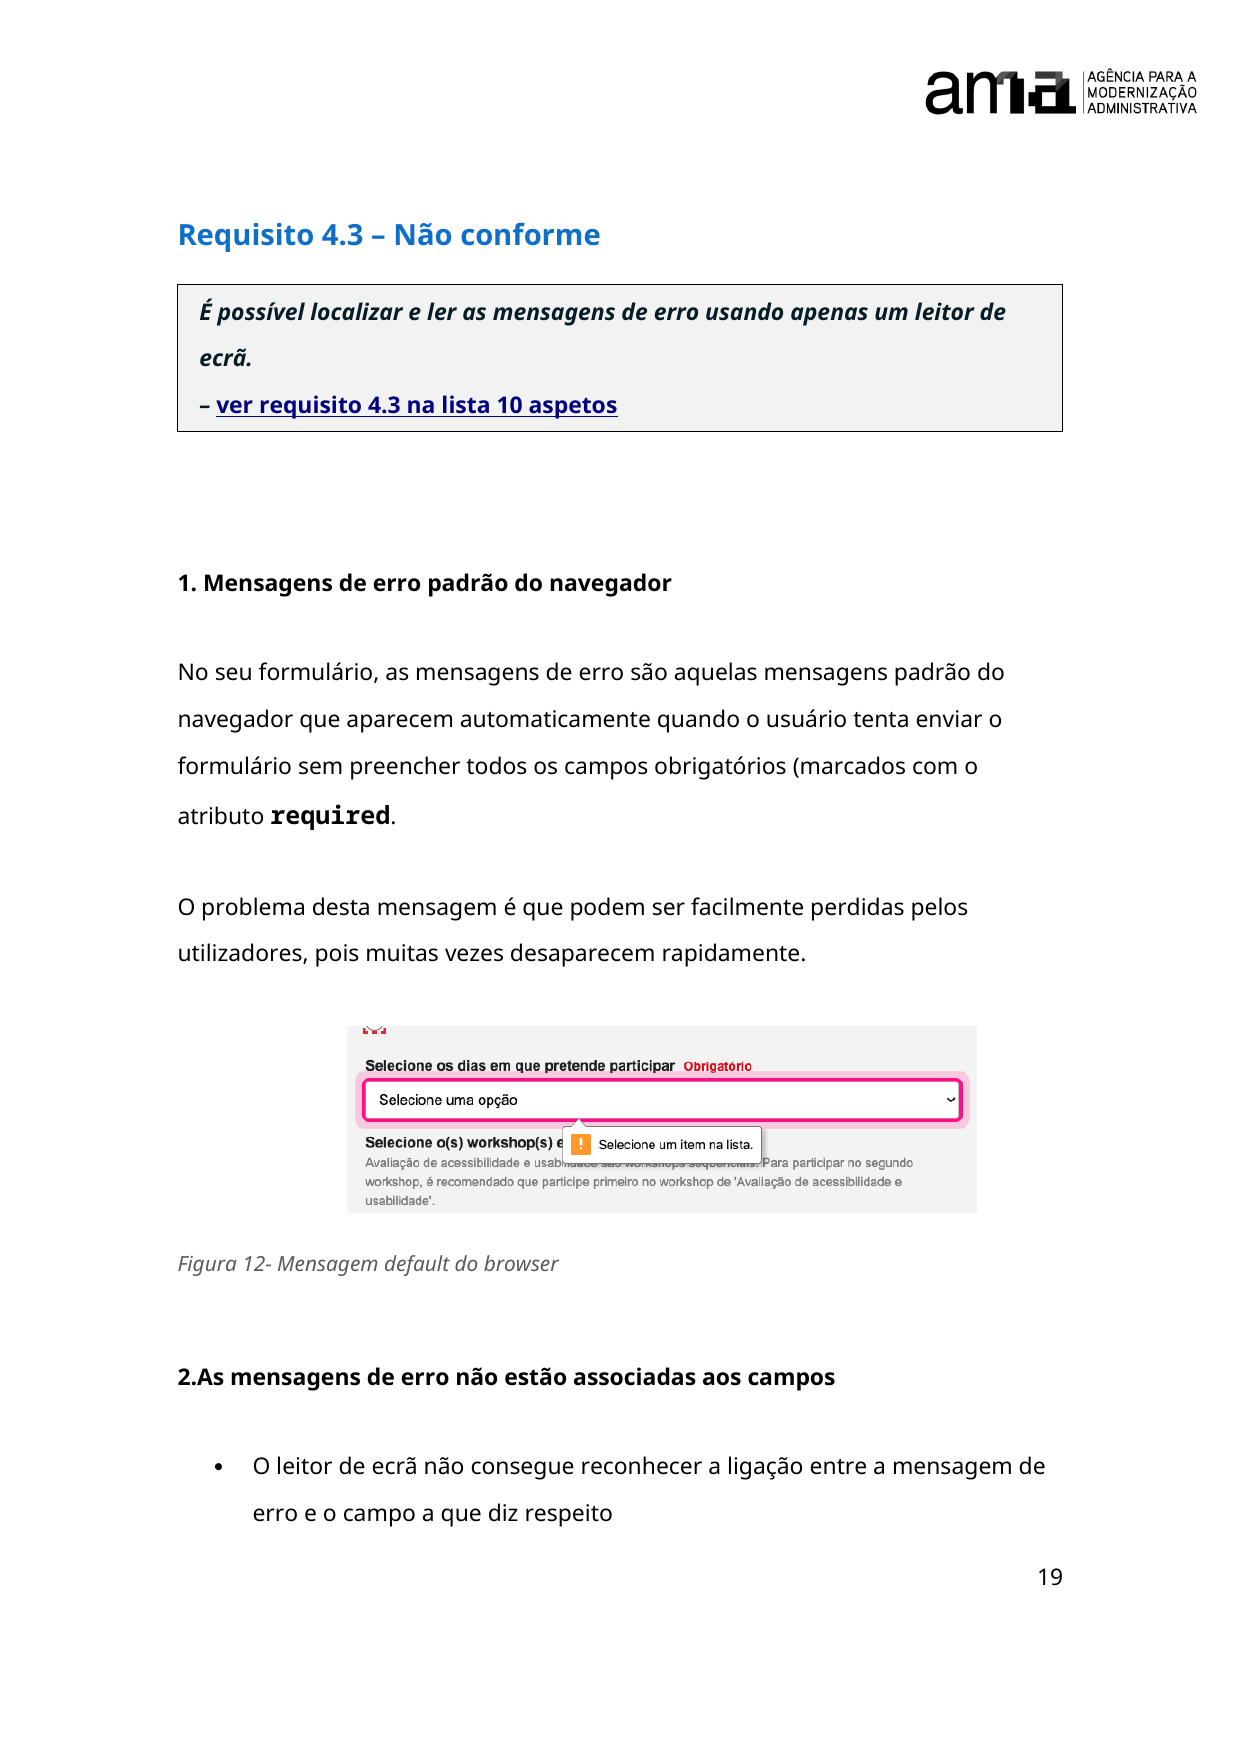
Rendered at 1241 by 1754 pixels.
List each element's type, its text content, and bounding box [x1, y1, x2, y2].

text É possível localizar e ler as mensagens de erro usando apenas um leitor de ecrã. – ver requisito 4.3 na lista 10 aspetos [178, 285, 1062, 431]
subtitle Requisito 4.3 – Não conforme [177, 214, 1063, 254]
list O leitor de ecrã não consegue reconhecer a ligação entre a mensagem de erro e o campo a que diz respeito [215, 1449, 1063, 1528]
text 2.As mensagens de erro não estão associadas aos campos [177, 1361, 1063, 1392]
text No seu formulário, as mensagens de erro são aquelas mensagens padrão do navegador que aparecem automaticamente quando o usuário tenta enviar o formulário sem preencher todos os campos obrigatórios (marcados com o atributo required. [177, 656, 1063, 832]
text O problema desta mensagem é que podem ser facilmente perdidas pelos utilizadores, pois muitas vezes desaparecem rapidamente. [177, 891, 1063, 969]
text Figura 12- Mensagem default do browser [177, 1249, 1063, 1278]
text 1. Mensagens de erro padrão do navegador [177, 567, 1063, 598]
